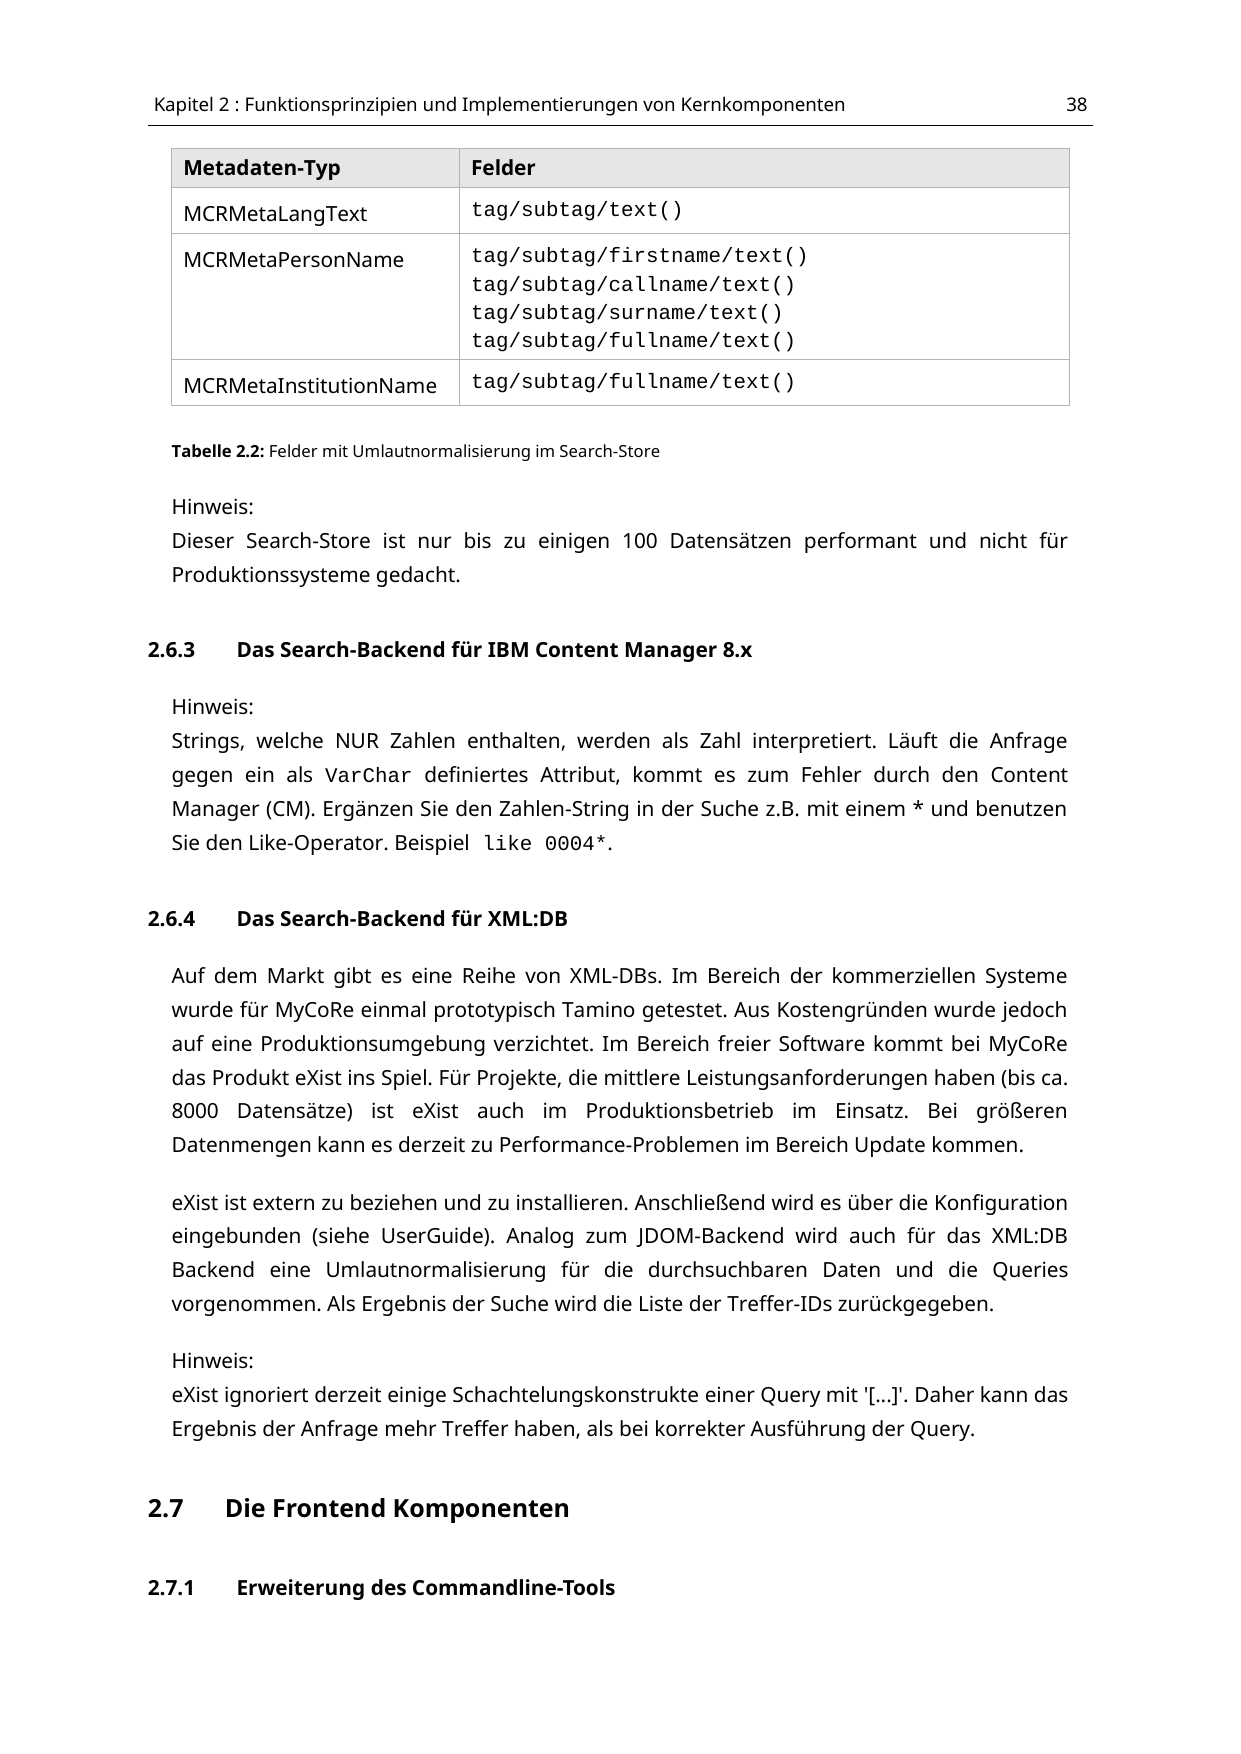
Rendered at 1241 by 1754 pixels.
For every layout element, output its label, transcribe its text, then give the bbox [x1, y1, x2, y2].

table_cell MCRMetaInstitutionName [172, 360, 459, 405]
table_cell tag/subtag/fullname/text() [460, 360, 1069, 405]
subtitle Die Frontend Komponenten [148, 1491, 1092, 1524]
text Hinweis: Strings, welche NUR Zahlen enthalten, werden als Zahl interpretiert. Läuft die Anfrage gegen ein als VarChar definiertes Attribut, kommt es zum Fehler durch den Content Manager (CM). Ergänzen Sie den Zahlen-String in der Suche z.B. mit einem * und benutzen Sie den Like-Operator. Beispiel like 0004*. [171, 692, 1069, 857]
text eXist ist extern zu beziehen und zu installieren. Anschließend wird es über die Konfiguration eingebunden (siehe UserGuide). Analog zum JDOM-Backend wird auch für das XML:DB Backend eine Umlautnormalisierung für die durchsuchbaren Daten und die Queries vorgenommen. Als Ergebnis der Suche wird die Liste der Treffer-IDs zurückgegeben. [171, 1188, 1069, 1317]
text Tabelle 2.2: Felder mit Umlautnormalisierung im Search-Store [171, 439, 1069, 462]
table_header Metadaten-Typ [172, 149, 459, 187]
subtitle Erweiterung des Commandline-Tools [148, 1573, 1092, 1601]
text Hinweis: Dieser Search-Store ist nur bis zu einigen 100 Datensätzen performant und nicht für Produktionssysteme gedacht. [171, 492, 1069, 588]
table_cell tag/subtag/firstname/text() tag/subtag/callname/text() tag/subtag/surname/text() tag/subtag/fullname/text() [460, 234, 1069, 359]
subtitle Das Search-Backend für XML:DB [148, 904, 1092, 932]
table_cell tag/subtag/text() [460, 188, 1069, 233]
text Auf dem Markt gibt es eine Reihe von XML-DBs. Im Bereich der kommerziellen Systeme wurde für MyCoRe einmal prototypisch Tamino getestet. Aus Kostengründen wurde jedoch auf eine Produktionsumgebung verzichtet. Im Bereich freier Software kommt bei MyCoRe das Produkt eXist ins Spiel. Für Projekte, die mittlere Leistungsanforderungen haben (bis ca. 8000 Datensätze) ist eXist auch im Produktionsbetrieb im Einsatz. Bei größeren Datenmengen kann es derzeit zu Performance-Problemen im Bereich Update kommen. [171, 961, 1069, 1158]
table_header Felder [460, 149, 1069, 187]
table_cell MCRMetaLangText [172, 188, 459, 233]
table_cell MCRMetaPersonName [172, 234, 459, 359]
text Hinweis: eXist ignoriert derzeit einige Schachtelungskonstrukte einer Query mit '[...]'. Daher kann das Ergebnis der Anfrage mehr Treffer haben, als bei korrekter Ausführung der Query. [171, 1347, 1069, 1443]
subtitle Das Search-Backend für IBM Content Manager 8.x [148, 635, 1092, 663]
